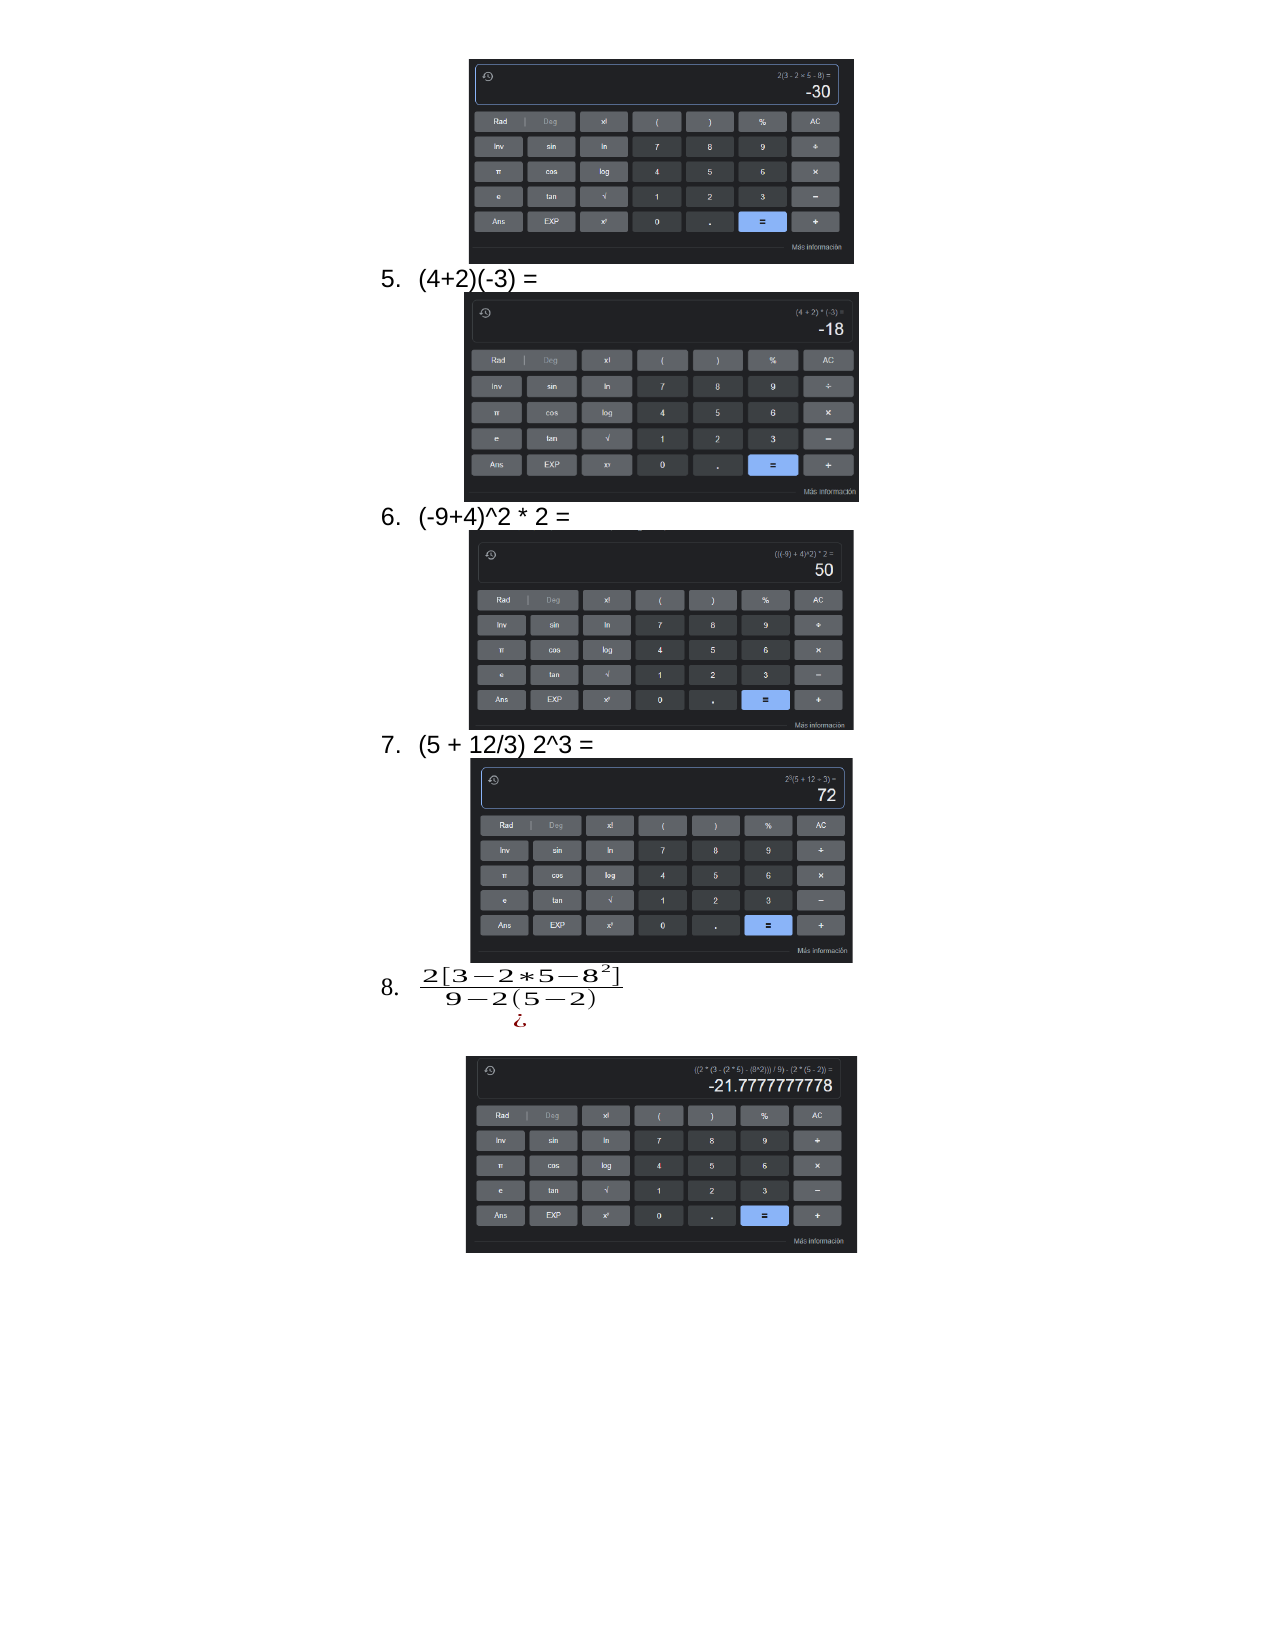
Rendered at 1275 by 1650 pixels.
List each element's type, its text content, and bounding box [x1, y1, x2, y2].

list (-9+4)^2 * 2 = [381, 502, 1205, 530]
list (4+2)(-3) = [381, 264, 1205, 293]
list (5 + 12/3) 2^3 = [381, 730, 1205, 759]
